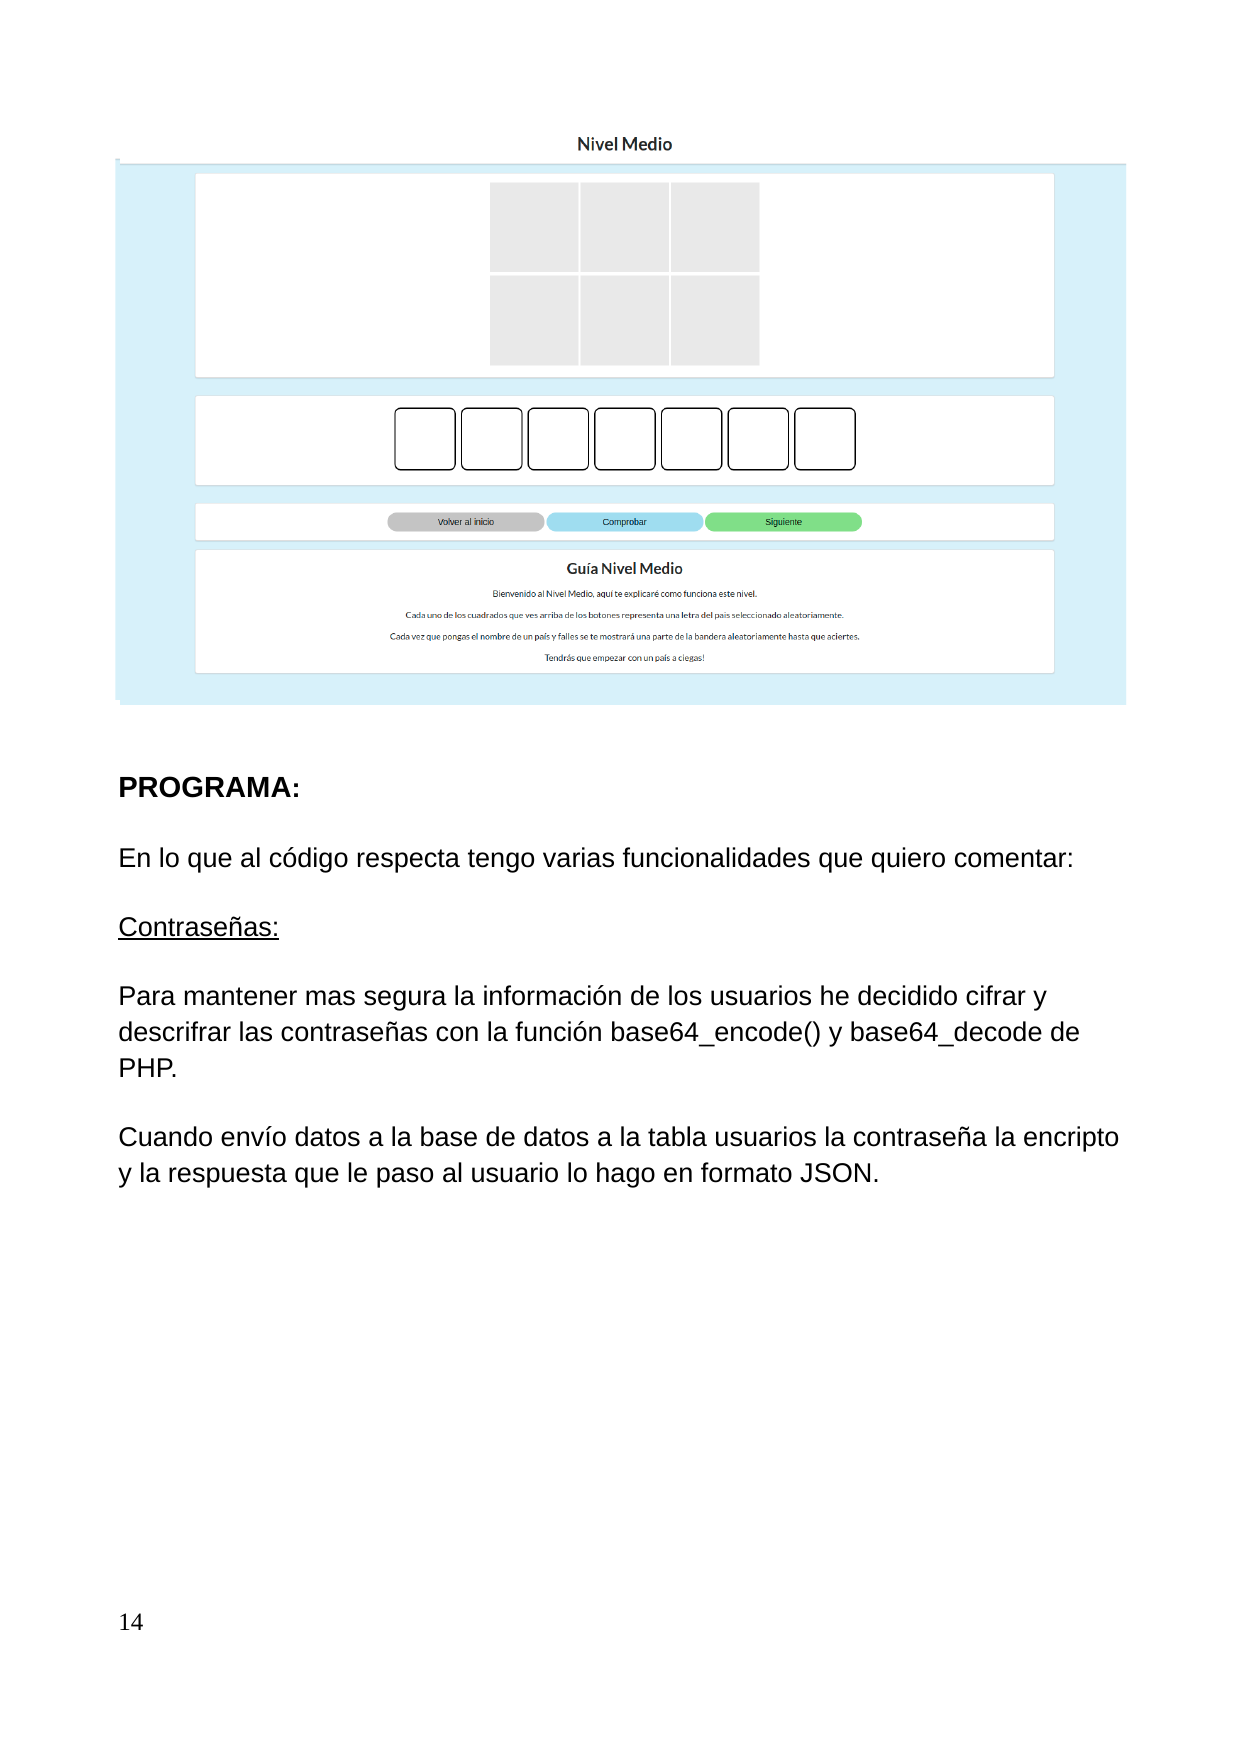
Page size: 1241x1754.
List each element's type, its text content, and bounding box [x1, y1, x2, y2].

text PROGRAMA: [118, 771, 1122, 804]
text Para mantener mas segura la información de los usuarios he decidido cifrar y descrifrar las contraseñas con la función base64_encode() y base64_decode de PHP. [118, 980, 1122, 1083]
text Contraseñas: [118, 911, 1122, 942]
text En lo que al código respecta tengo varias funcionalidades que quiero comentar: [118, 842, 1122, 873]
picture [115, 124, 229, 705]
text Cuando envío datos a la base de datos a la tabla usuarios la contraseña la encripto y la respuesta que le paso al usuario lo hago en formato JSON. [118, 1121, 1122, 1188]
